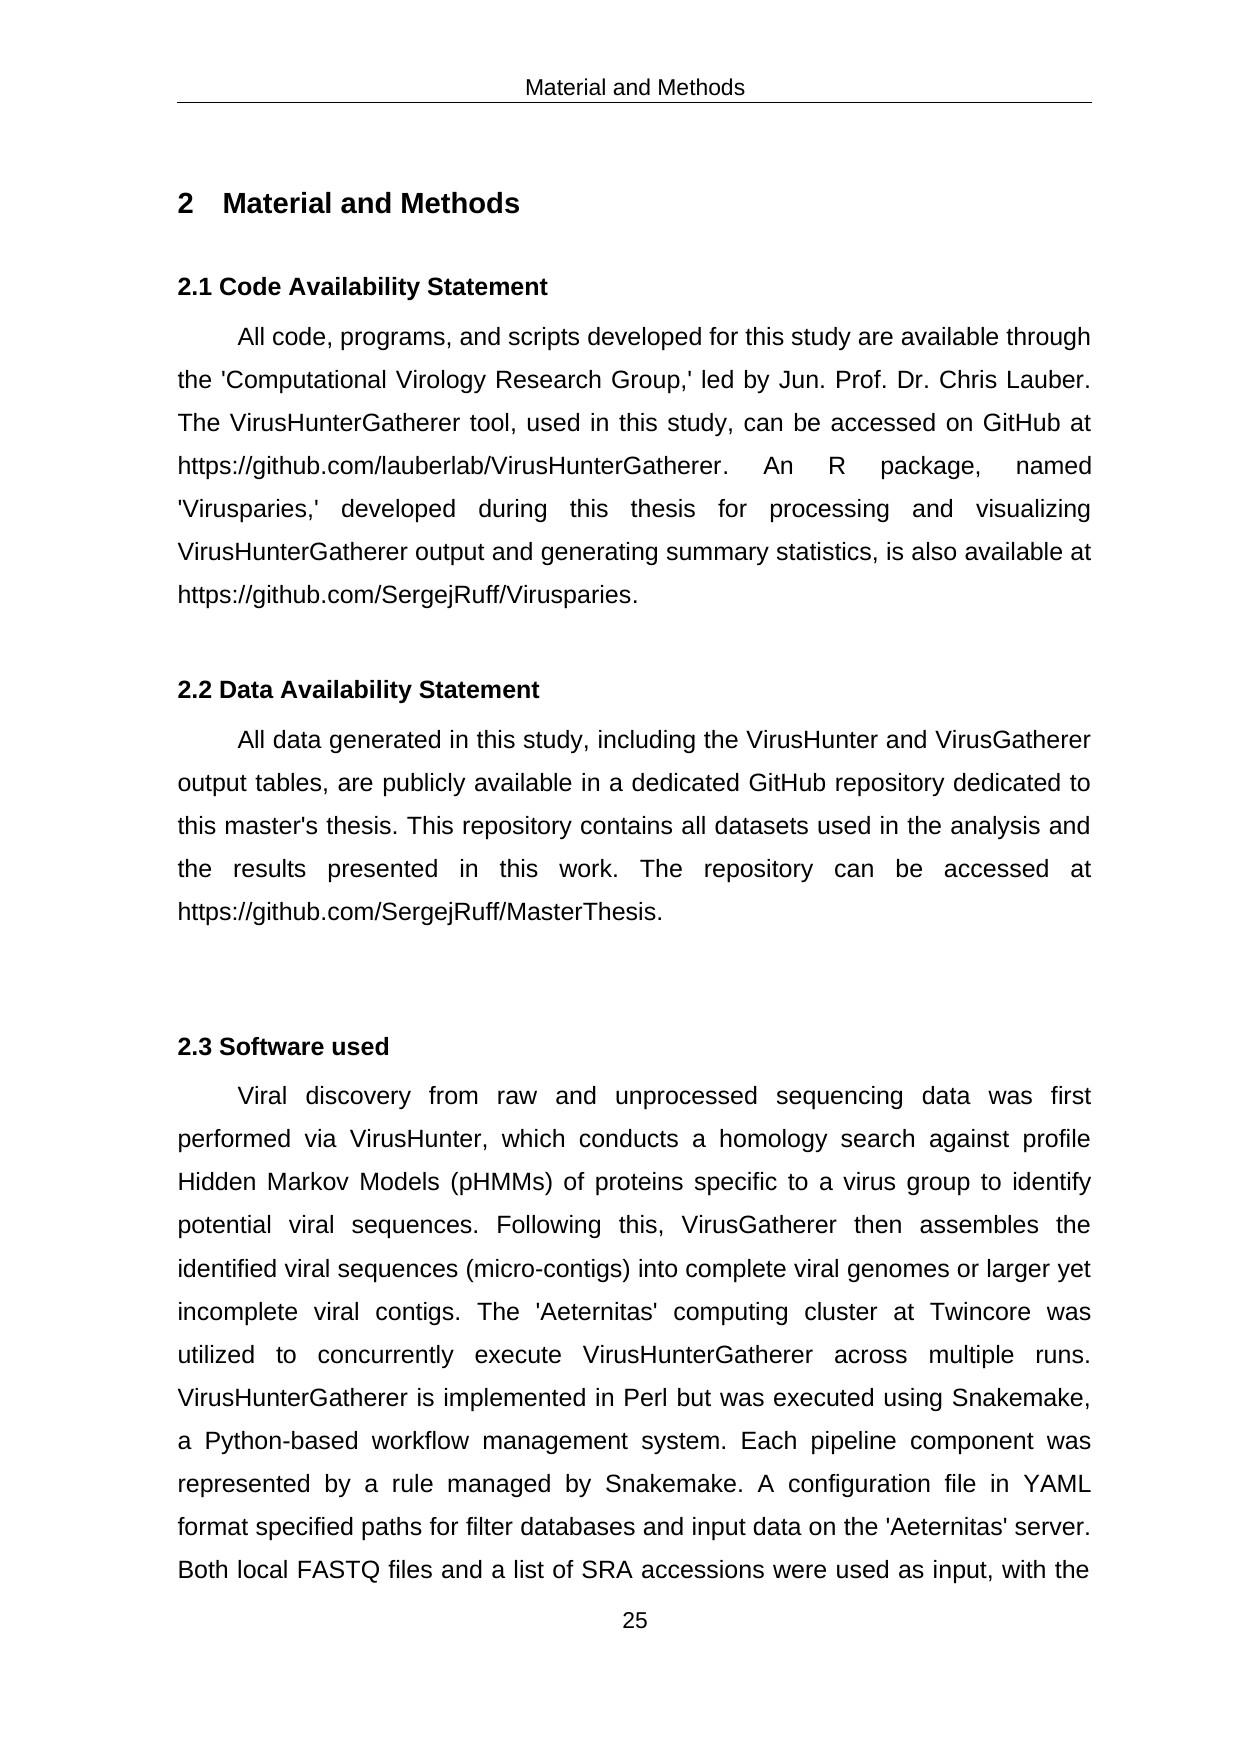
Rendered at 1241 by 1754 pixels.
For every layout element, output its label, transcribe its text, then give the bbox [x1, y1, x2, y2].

subtitle Material and Methods [177, 186, 1092, 220]
subtitle 2.1 Code Availability Statement [177, 272, 1092, 301]
subtitle 2.2 Data Availability Statement [177, 675, 1092, 704]
text All data generated in this study, including the VirusHunter and VirusGatherer output tables, are publicly available in a dedicated GitHub repository dedicated to this master's thesis. This repository contains all datasets used in the analysis and the results presented in this work. The repository can be accessed at https://github.com/SergejRuff/MasterThesis. [177, 725, 1092, 926]
text Viral discovery from raw and unprocessed sequencing data was first performed via VirusHunter, which conducts a homology search against profile Hidden Markov Models (pHMMs) of proteins specific to a virus group to identify potential viral sequences. Following this, VirusGatherer then assembles the identified viral sequences (micro-contigs) into complete viral genomes or larger yet incomplete viral contigs. The 'Aeternitas' computing cluster at Twincore was utilized to concurrently execute VirusHunterGatherer across multiple runs. VirusHunterGatherer is implemented in Perl but was executed using Snakemake, a Python-based workflow management system. Each pipeline component was represented by a rule managed by Snakemake. A configuration file in YAML format specified paths for filter databases and input data on the 'Aeternitas' server. Both local FASTQ files and a list of SRA accessions were used as input, with the [177, 1081, 1092, 1584]
subtitle 2.3 Software used [177, 1032, 1092, 1061]
text All code, programs, and scripts developed for this study are available through the 'Computational Virology Research Group,' led by Jun. Prof. Dr. Chris Lauber. The VirusHunterGatherer tool, used in this study, can be accessed on GitHub at https://github.com/lauberlab/VirusHunterGatherer. An R package, named 'Virusparies,' developed during this thesis for processing and visualizing VirusHunterGatherer output and generating summary statistics, is also available at https://github.com/SergejRuff/Virusparies. [177, 321, 1092, 609]
